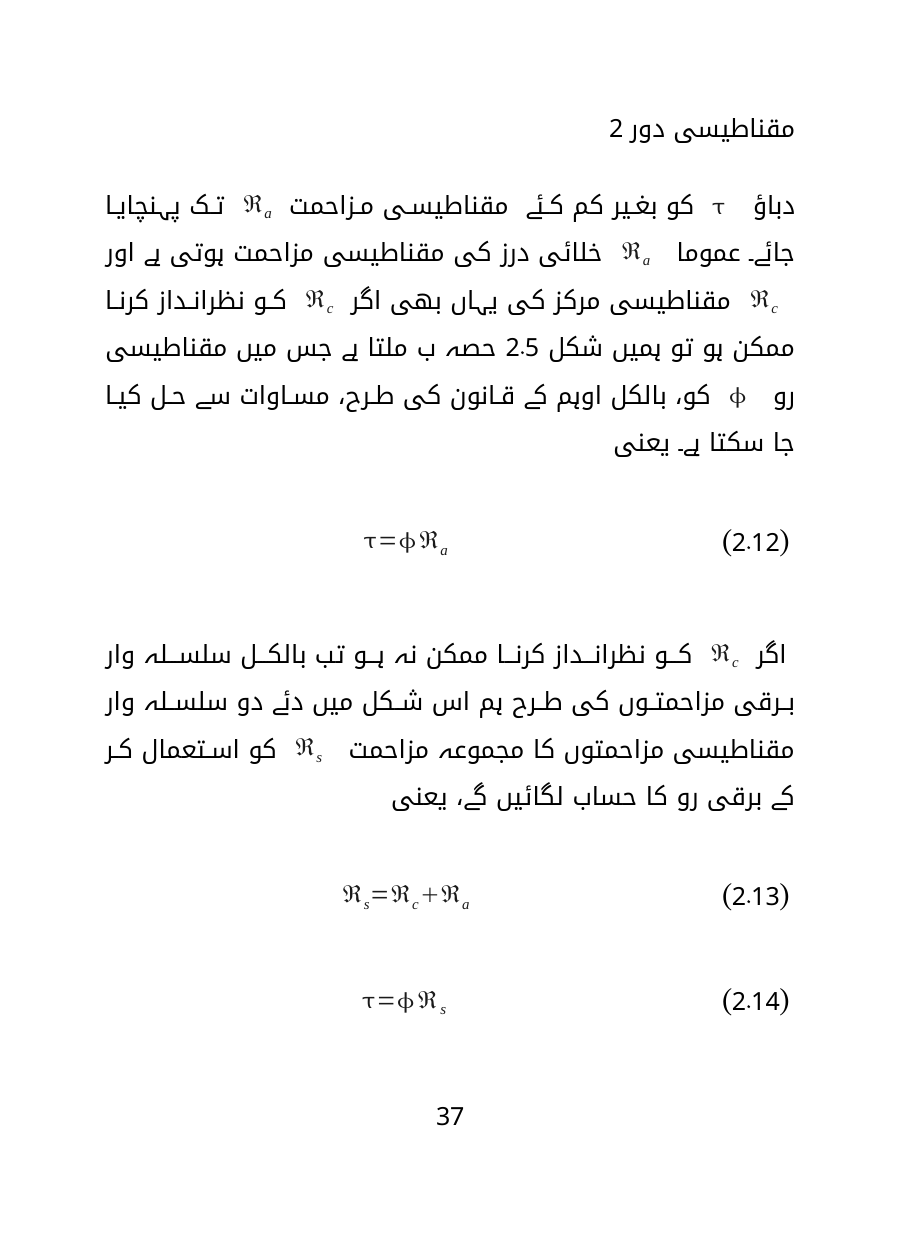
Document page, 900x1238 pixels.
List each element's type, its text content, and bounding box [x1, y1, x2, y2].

table_header (2.12) [699, 513, 795, 585]
table_header (2.14) [694, 973, 795, 1044]
text یہاں بھی کوشش یہی ہے کہ کسی طرح مقناطیسی دباؤ کو بغیر کم کئے مقناطیسی مزاحمتتک پہنچایا جائے۔ عموما خلائی درز کی مقناطیسی مزاحمت ہوتی ہے اور مقناطیسی مرکز کی یہاں بھی اگرکو نظرانداز کرنا ممکن ہو تو ہمیں شکل 2.5 حصہ ب ملتا ہے جس میں مقناطیسی رو کو، بالکل اوہم کے قانون کی طرح، مساوات سے حل کیا جا سکتا ہے۔ یعنی [105, 182, 795, 467]
table_header [105, 973, 694, 1044]
table_header (2.13) [697, 868, 795, 939]
table_header [105, 868, 697, 939]
table_header [105, 513, 699, 585]
text اگرکو نظرانداز کرنا ممکن نہ ہو تب بالکل سلسلہ وار برقی مزاحمتوں کی طرح ہم اس شکل میں دئے دو سلسلہ وار مقناطیسی مزاحمتوں کا مجموعہ مزاحمت کو استعمال کر کے برقی رو کا حساب لگائیں گے، یعنی [105, 631, 795, 821]
